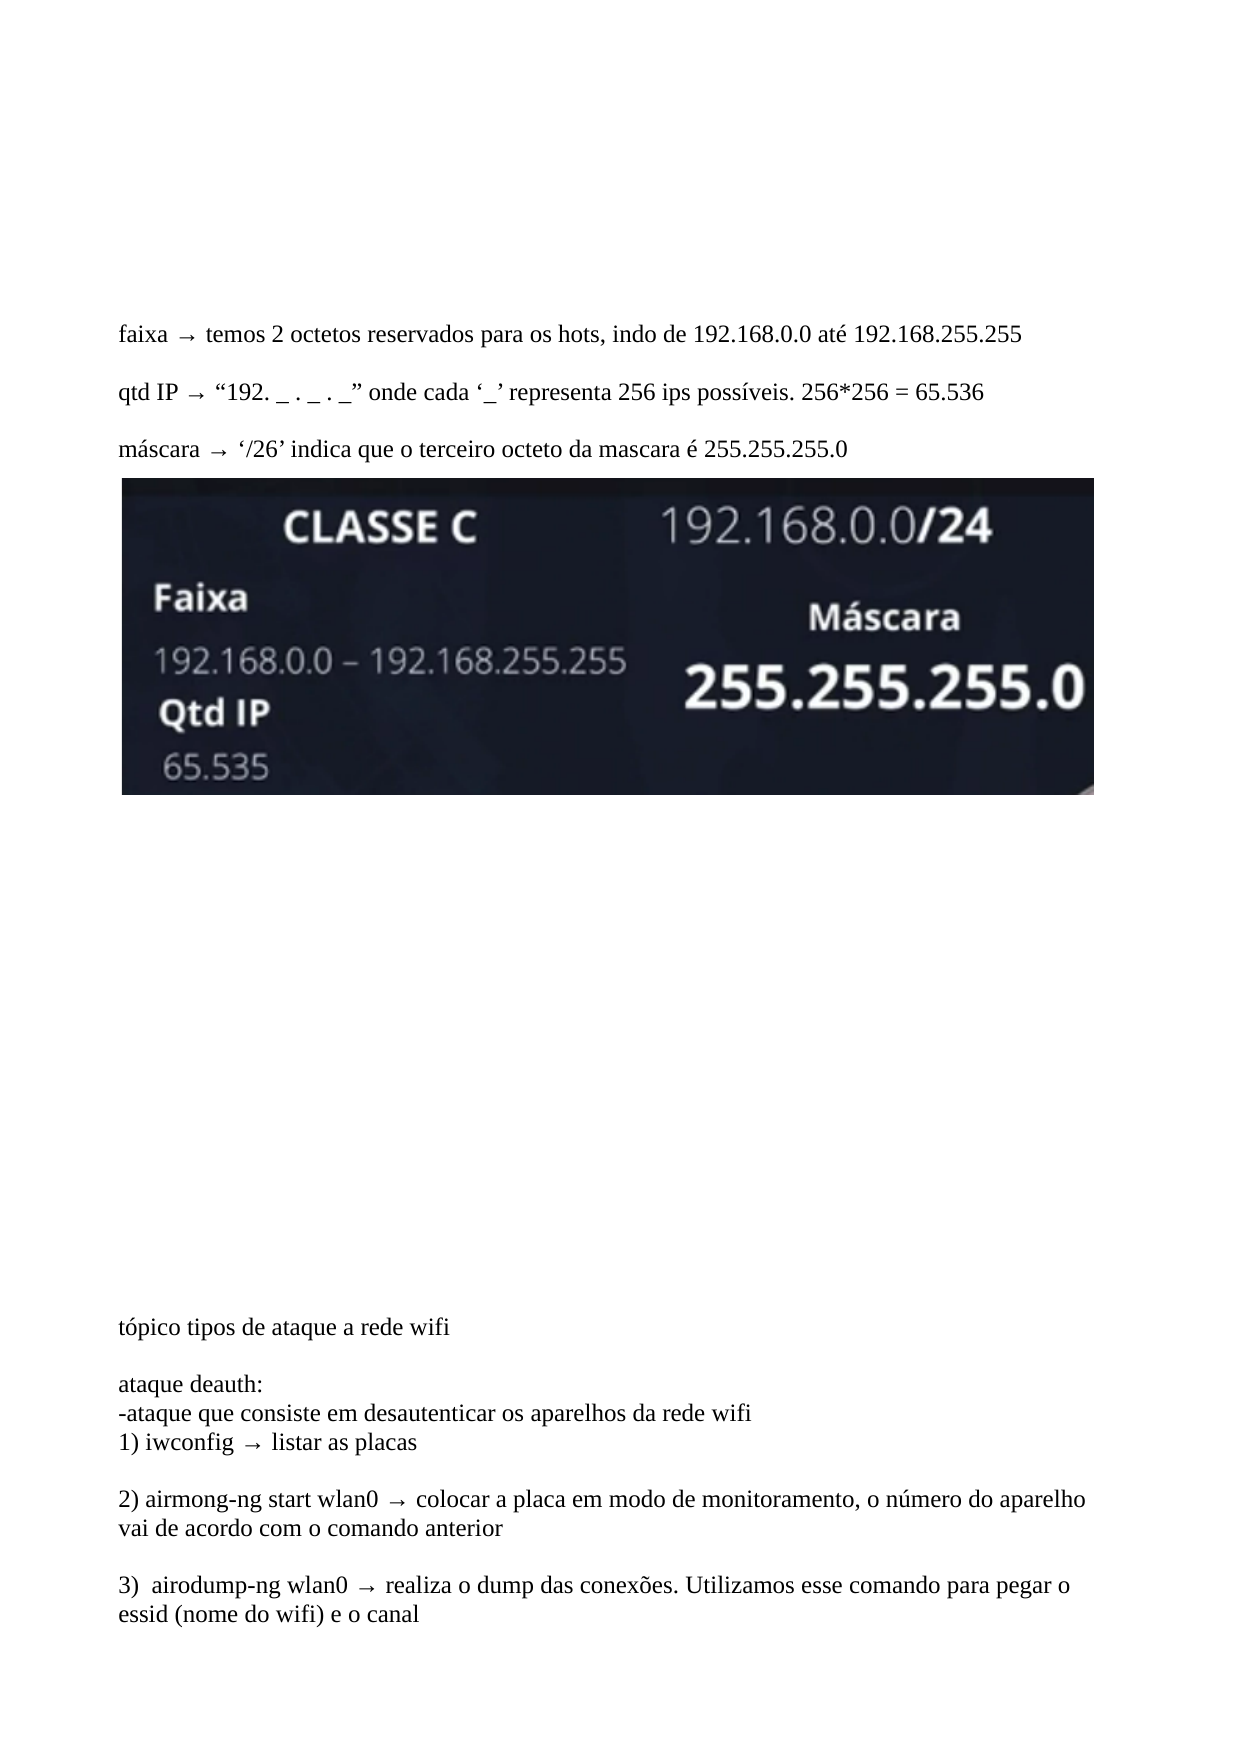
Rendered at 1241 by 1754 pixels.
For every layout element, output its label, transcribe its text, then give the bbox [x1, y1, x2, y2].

text ataque deauth: [118, 1369, 1122, 1398]
text 1) iwconfig → listar as placas [118, 1427, 1122, 1456]
text tópico tipos de ataque a rede wifi [118, 1312, 1122, 1341]
text faixa → temos 2 octetos reservados para os hots, indo de 192.168.0.0 até 192.168.255.255 [118, 319, 1122, 348]
text 2) airmong-ng start wlan0 → colocar a placa em modo de monitoramento, o número do aparelho vai de acordo com o comando anterior [118, 1484, 1122, 1542]
text 3) airodump-ng wlan0 → realiza o dump das conexões. Utilizamos esse comando para pegar o essid (nome do wifi) e o canal [118, 1571, 1122, 1628]
text máscara → ‘/26’ indica que o terceiro octeto da mascara é 255.255.255.0 [118, 434, 1122, 463]
text qtd IP → “192. _ . _ . _” onde cada ‘_’ representa 256 ips possíveis. 256*256 = 65.536 [118, 377, 1122, 406]
picture [121, 478, 1094, 795]
text -ataque que consiste em desautenticar os aparelhos da rede wifi [118, 1398, 1122, 1427]
